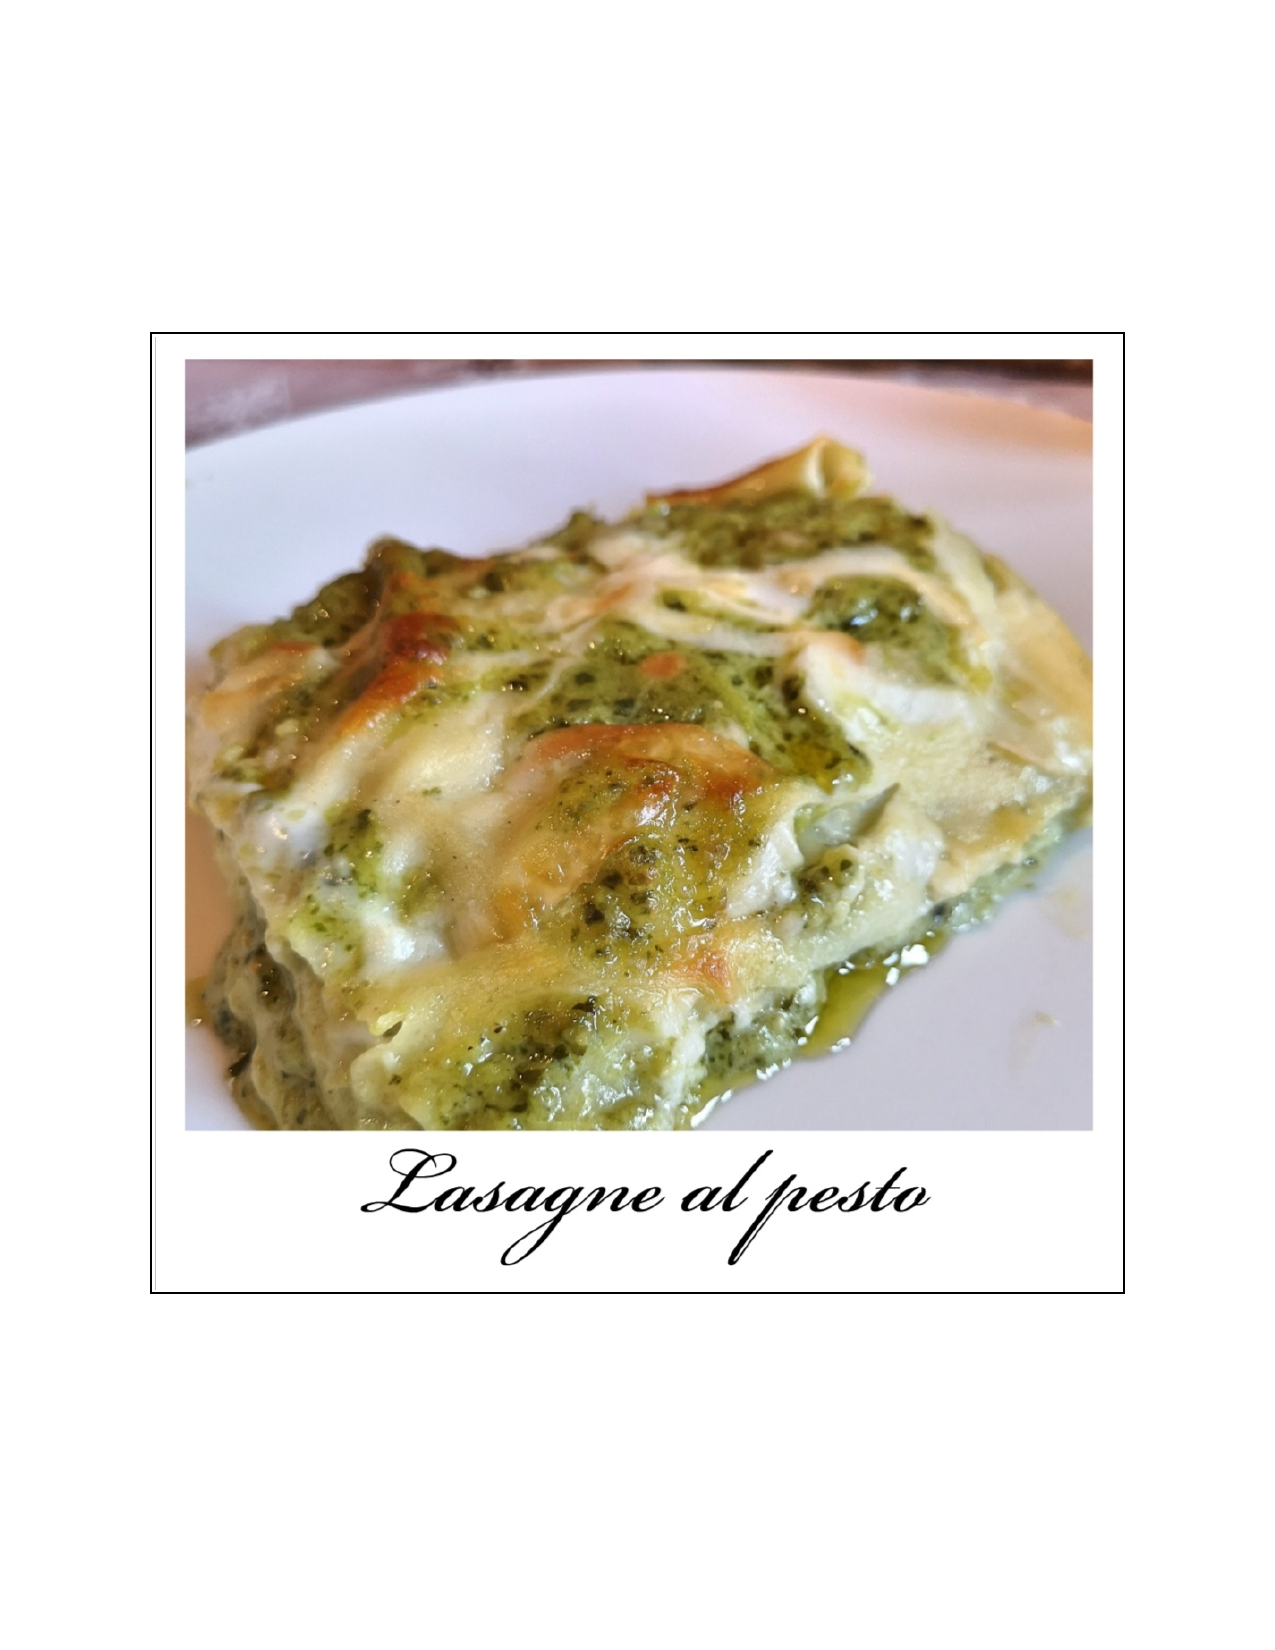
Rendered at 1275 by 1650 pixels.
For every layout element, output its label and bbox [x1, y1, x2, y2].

picture [155, 337, 1120, 1290]
